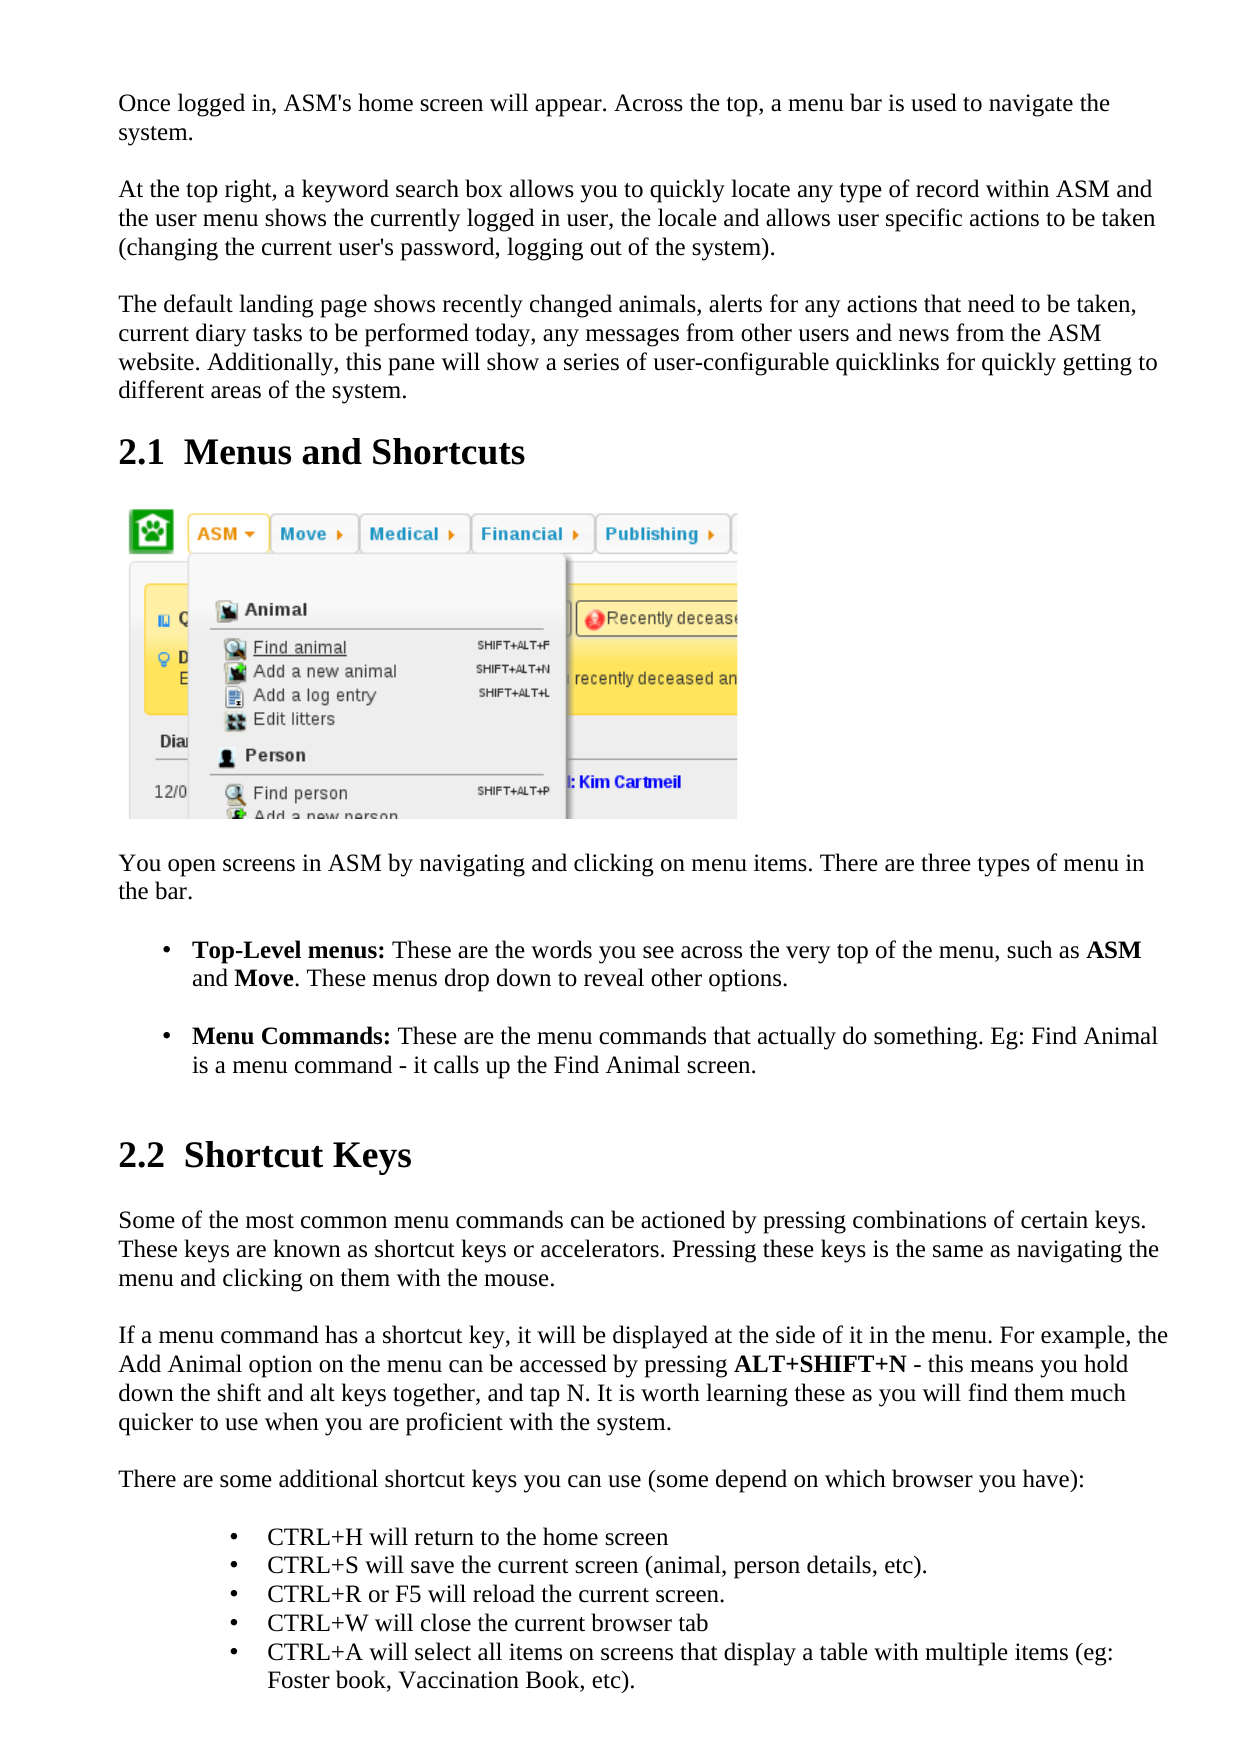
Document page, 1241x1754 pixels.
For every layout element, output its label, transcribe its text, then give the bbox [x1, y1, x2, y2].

list Top-Level menus: These are the words you see across the very top of the menu, such as ASM and Move. These menus drop down to reveal other options. [162, 935, 1181, 992]
text You open screens in ASM by navigating and clicking on menu items. There are three types of menu in the bar. [118, 848, 1181, 905]
text There are some additional shortcut keys you can use (some depend on which browser you have): [118, 1464, 1181, 1493]
subtitle Shortcut Keys [118, 1133, 1181, 1176]
list CTRL+H will return to the home screen [229, 1522, 1181, 1551]
text The default landing page shows recently changed animals, alerts for any actions that need to be taken, current diary tasks to be performed today, any messages from other users and news from the ASM website. Additionally, this pane will show a series of user-configurable quicklinks for quickly getting to different areas of the system. [118, 289, 1181, 404]
list CTRL+W will close the current browser tab [229, 1608, 1181, 1637]
list Menu Commands: These are the menu commands that actually do something. Eg: Find Animal is a menu command - it calls up the Find Animal screen. [162, 1021, 1181, 1078]
text Some of the most common menu commands can be actioned by pressing combinations of certain keys. These keys are known as shortcut keys or accelerators. Pressing these keys is the same as navigating the menu and clicking on them with the mouse. [118, 1206, 1181, 1292]
list CTRL+S will save the current screen (animal, person details, etc). [229, 1551, 1181, 1579]
picture [118, 501, 738, 819]
list CTRL+A will select all items on screens that display a table with multiple items (eg: Foster book, Vaccination Book, etc). [229, 1637, 1181, 1694]
subtitle Menus and Shortcuts [118, 429, 1181, 472]
text If a menu command has a shortcut key, it will be displayed at the side of it in the menu. For example, the Add Animal option on the menu can be accessed by pressing ALT+SHIFT+N - this means you hold down the shift and alt keys together, and tap N. It is worth learning these as you will find them much quicker to use when you are proficient with the system. [118, 1321, 1181, 1436]
text At the top right, a keyword search box allows you to quickly locate any type of record within ASM and the user menu shows the currently logged in user, the locale and allows user specific actions to be taken (changing the current user's password, logging out of the system). [118, 174, 1181, 260]
text Once logged in, ASM's home screen will appear. Across the top, a menu bar is used to navigate the system. [118, 88, 1181, 145]
list CTRL+R or F5 will reload the current screen. [229, 1579, 1181, 1608]
